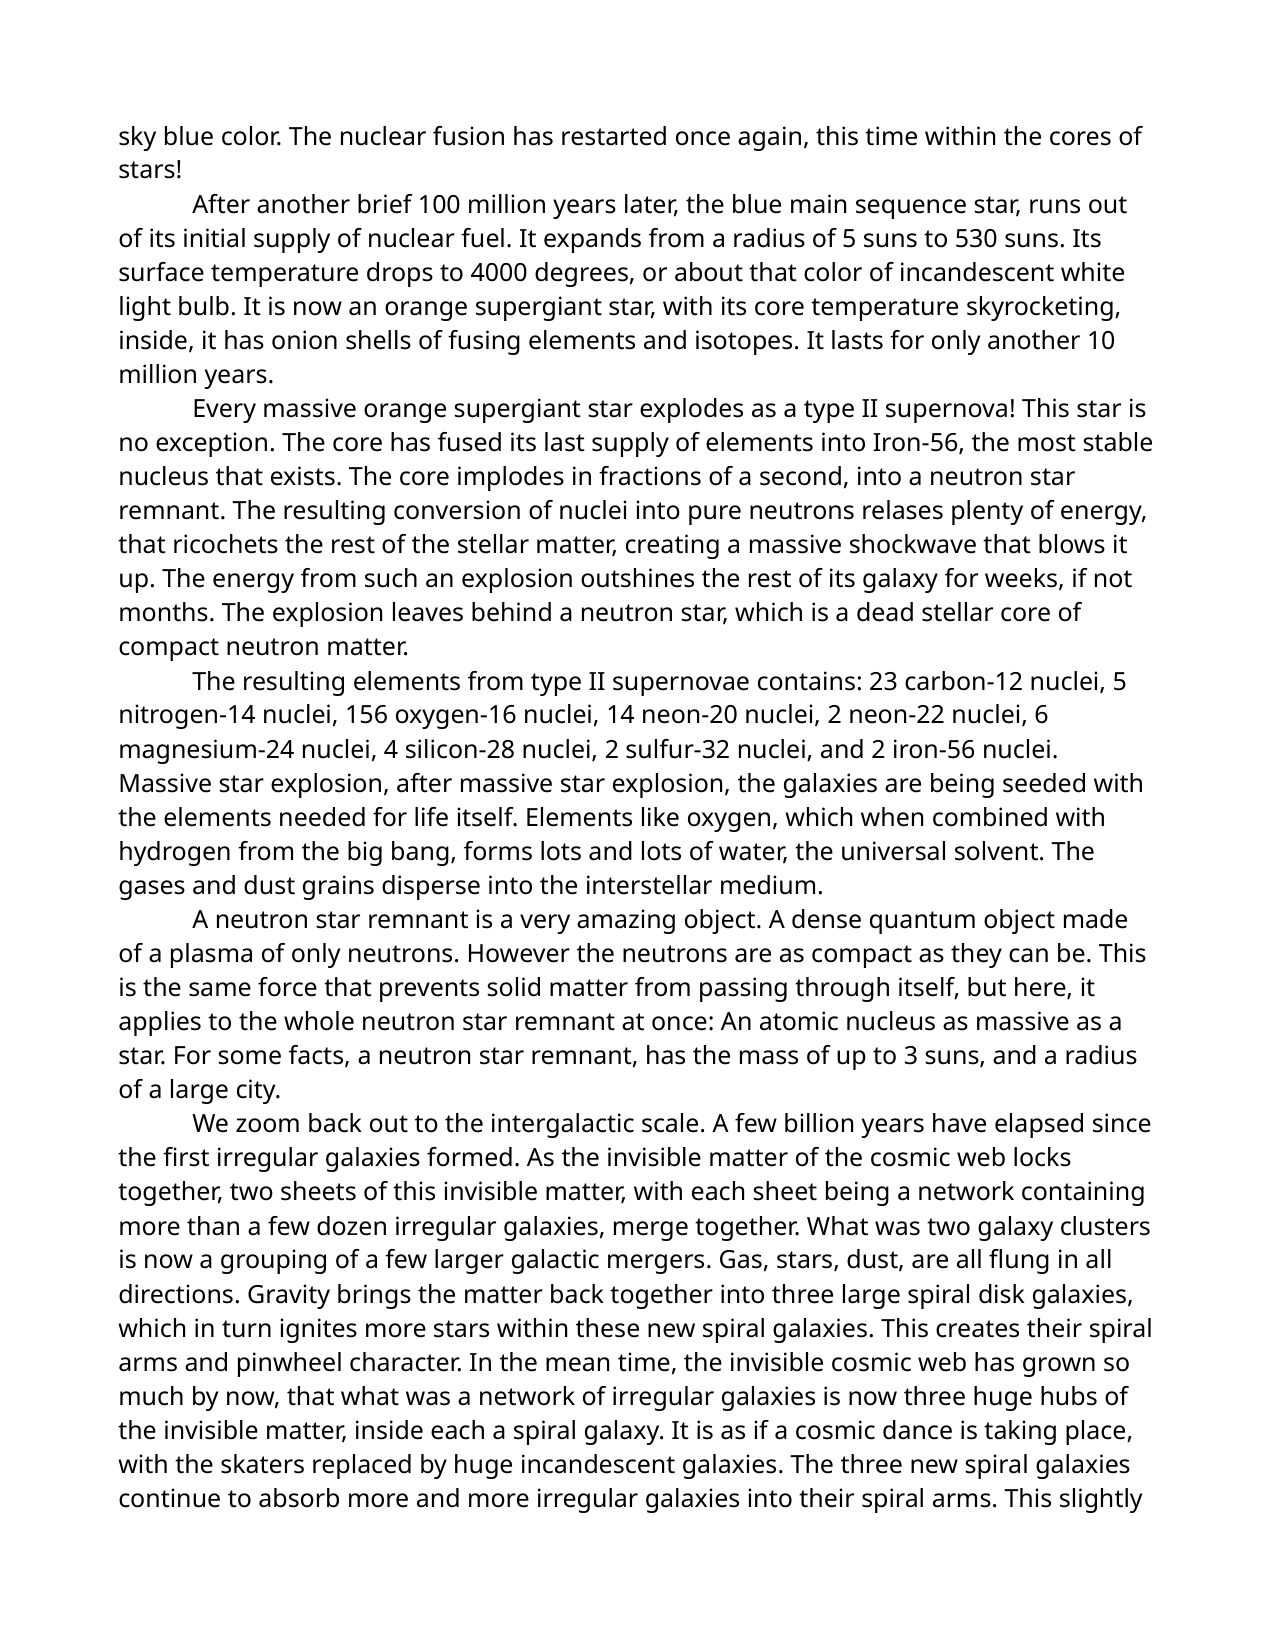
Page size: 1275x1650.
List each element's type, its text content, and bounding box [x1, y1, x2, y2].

text The resulting elements from type II supernovae contains: 23 carbon-12 nuclei, 5 nitrogen-14 nuclei, 156 oxygen-16 nuclei, 14 neon-20 nuclei, 2 neon-22 nuclei, 6 magnesium-24 nuclei, 4 silicon-28 nuclei, 2 sulfur-32 nuclei, and 2 iron-56 nuclei. Massive star explosion, after massive star explosion, the galaxies are being seeded with the elements needed for life itself. Elements like oxygen, which when combined with hydrogen from the big bang, forms lots and lots of water, the universal solvent. The gases and dust grains disperse into the interstellar medium. [118, 663, 1157, 902]
text After another brief 100 million years later, the blue main sequence star, runs out of its initial supply of nuclear fuel. It expands from a radius of 5 suns to 530 suns. Its surface temperature drops to 4000 degrees, or about that color of incandescent white light bulb. It is now an orange supergiant star, with its core temperature skyrocketing, inside, it has onion shells of fusing elements and isotopes. It lasts for only another 10 million years. [118, 186, 1157, 391]
text sky blue color. The nuclear fusion has restarted once again, this time within the cores of stars! [118, 118, 1157, 186]
text We zoom back out to the intergalactic scale. A few billion years have elapsed since the first irregular galaxies formed. As the invisible matter of the cosmic web locks together, two sheets of this invisible matter, with each sheet being a network containing more than a few dozen irregular galaxies, merge together. What was two galaxy clusters is now a grouping of a few larger galactic mergers. Gas, stars, dust, are all flung in all directions. Gravity brings the matter back together into three large spiral disk galaxies, which in turn ignites more stars within these new spiral galaxies. This creates their spiral arms and pinwheel character. In the mean time, the invisible cosmic web has grown so much by now, that what was a network of irregular galaxies is now three huge hubs of the invisible matter, inside each a spiral galaxy. It is as if a cosmic dance is taking place, with the skaters replaced by huge incandescent galaxies. The three new spiral galaxies continue to absorb more and more irregular galaxies into their spiral arms. This slightly [118, 1106, 1157, 1515]
text Every massive orange supergiant star explodes as a type II supernova! This star is no exception. The core has fused its last supply of elements into Iron-56, the most stable nucleus that exists. The core implodes in fractions of a second, into a neutron star remnant. The resulting conversion of nuclei into pure neutrons relases plenty of energy, that ricochets the rest of the stellar matter, creating a massive shockwave that blows it up. The energy from such an explosion outshines the rest of its galaxy for weeks, if not months. The explosion leaves behind a neutron star, which is a dead stellar core of compact neutron matter. [118, 391, 1157, 663]
text A neutron star remnant is a very amazing object. A dense quantum object made of a plasma of only neutrons. However the neutrons are as compact as they can be. This is the same force that prevents solid matter from passing through itself, but here, it applies to the whole neutron star remnant at once: An atomic nucleus as massive as a star. For some facts, a neutron star remnant, has the mass of up to 3 suns, and a radius of a large city. [118, 902, 1157, 1106]
